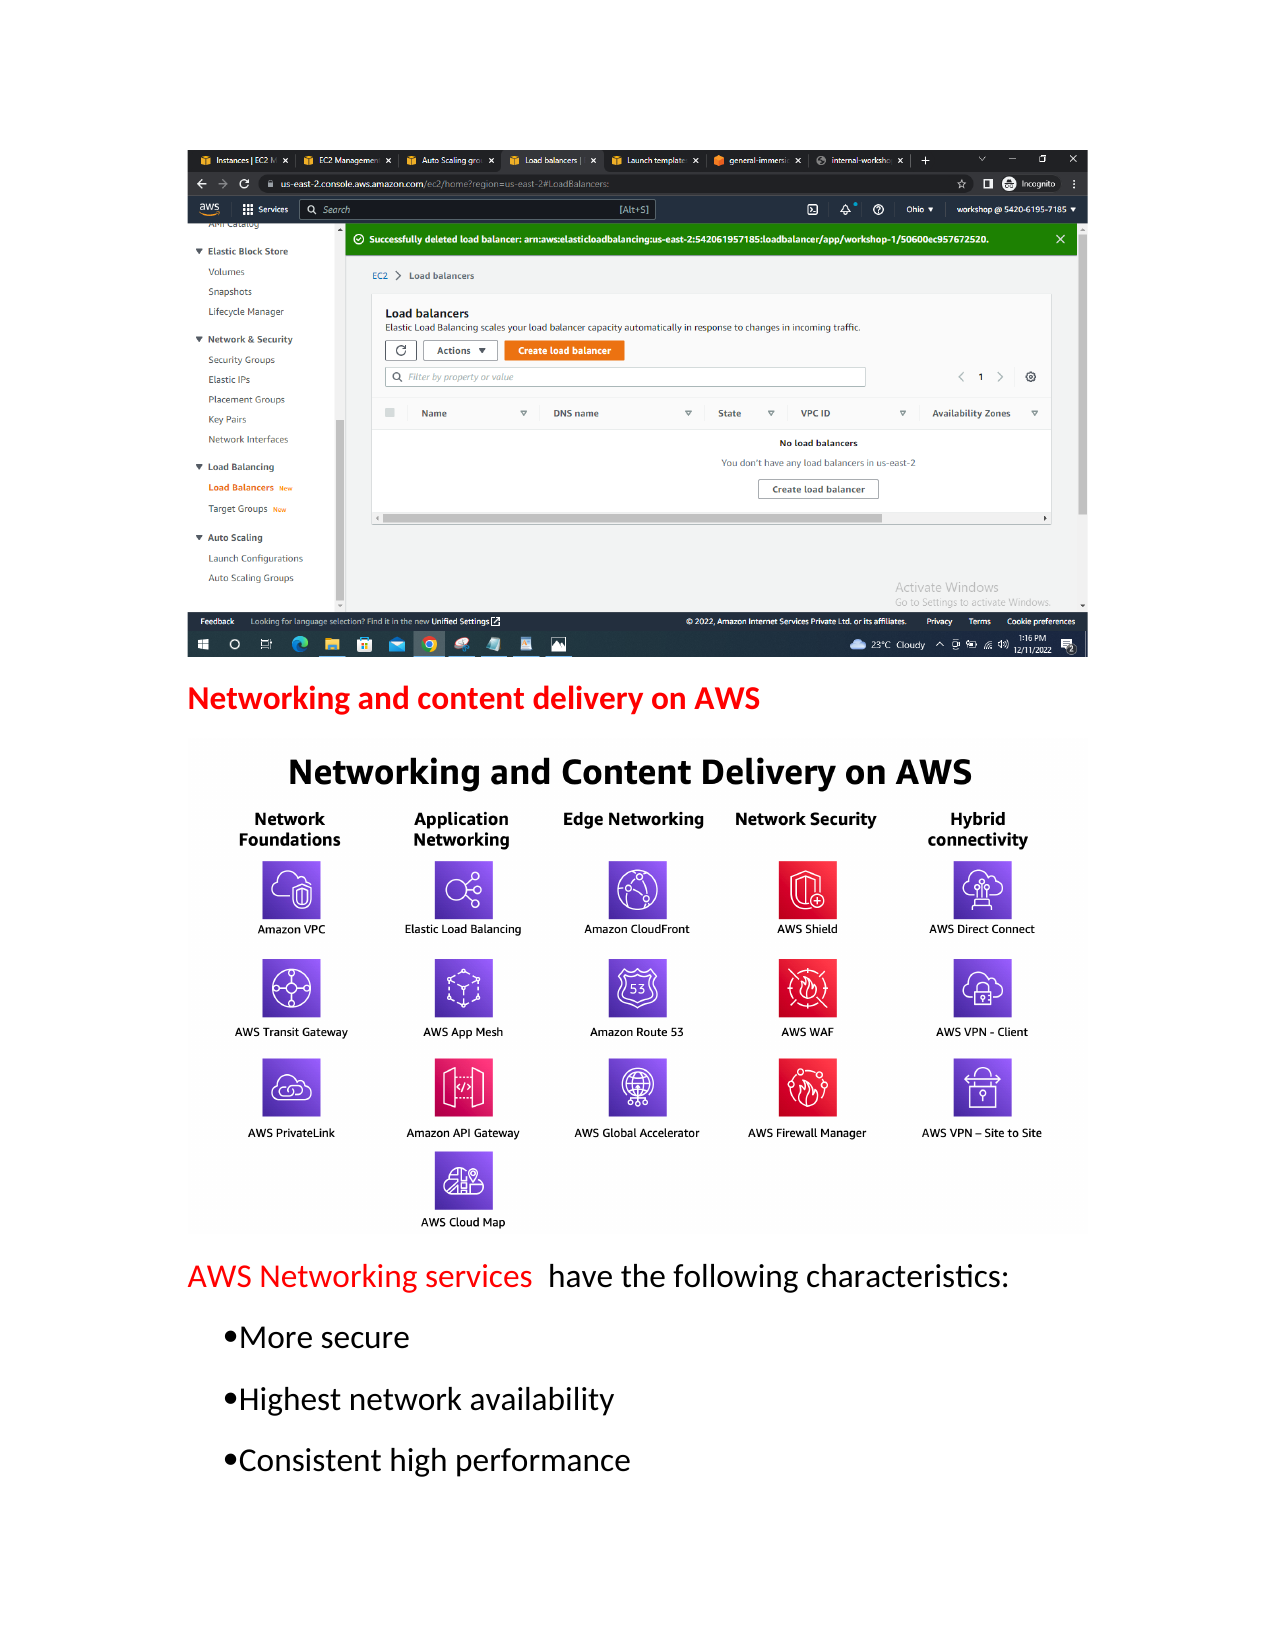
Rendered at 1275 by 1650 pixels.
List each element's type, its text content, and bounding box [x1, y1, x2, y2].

list Highest network availability [225, 1378, 1087, 1419]
text AWS Networking services have the following characteristics: [187, 1255, 1087, 1296]
text Networking and content delivery on AWS [187, 677, 1087, 718]
list Consistent high performance [225, 1439, 1087, 1480]
list More secure [225, 1316, 1087, 1357]
